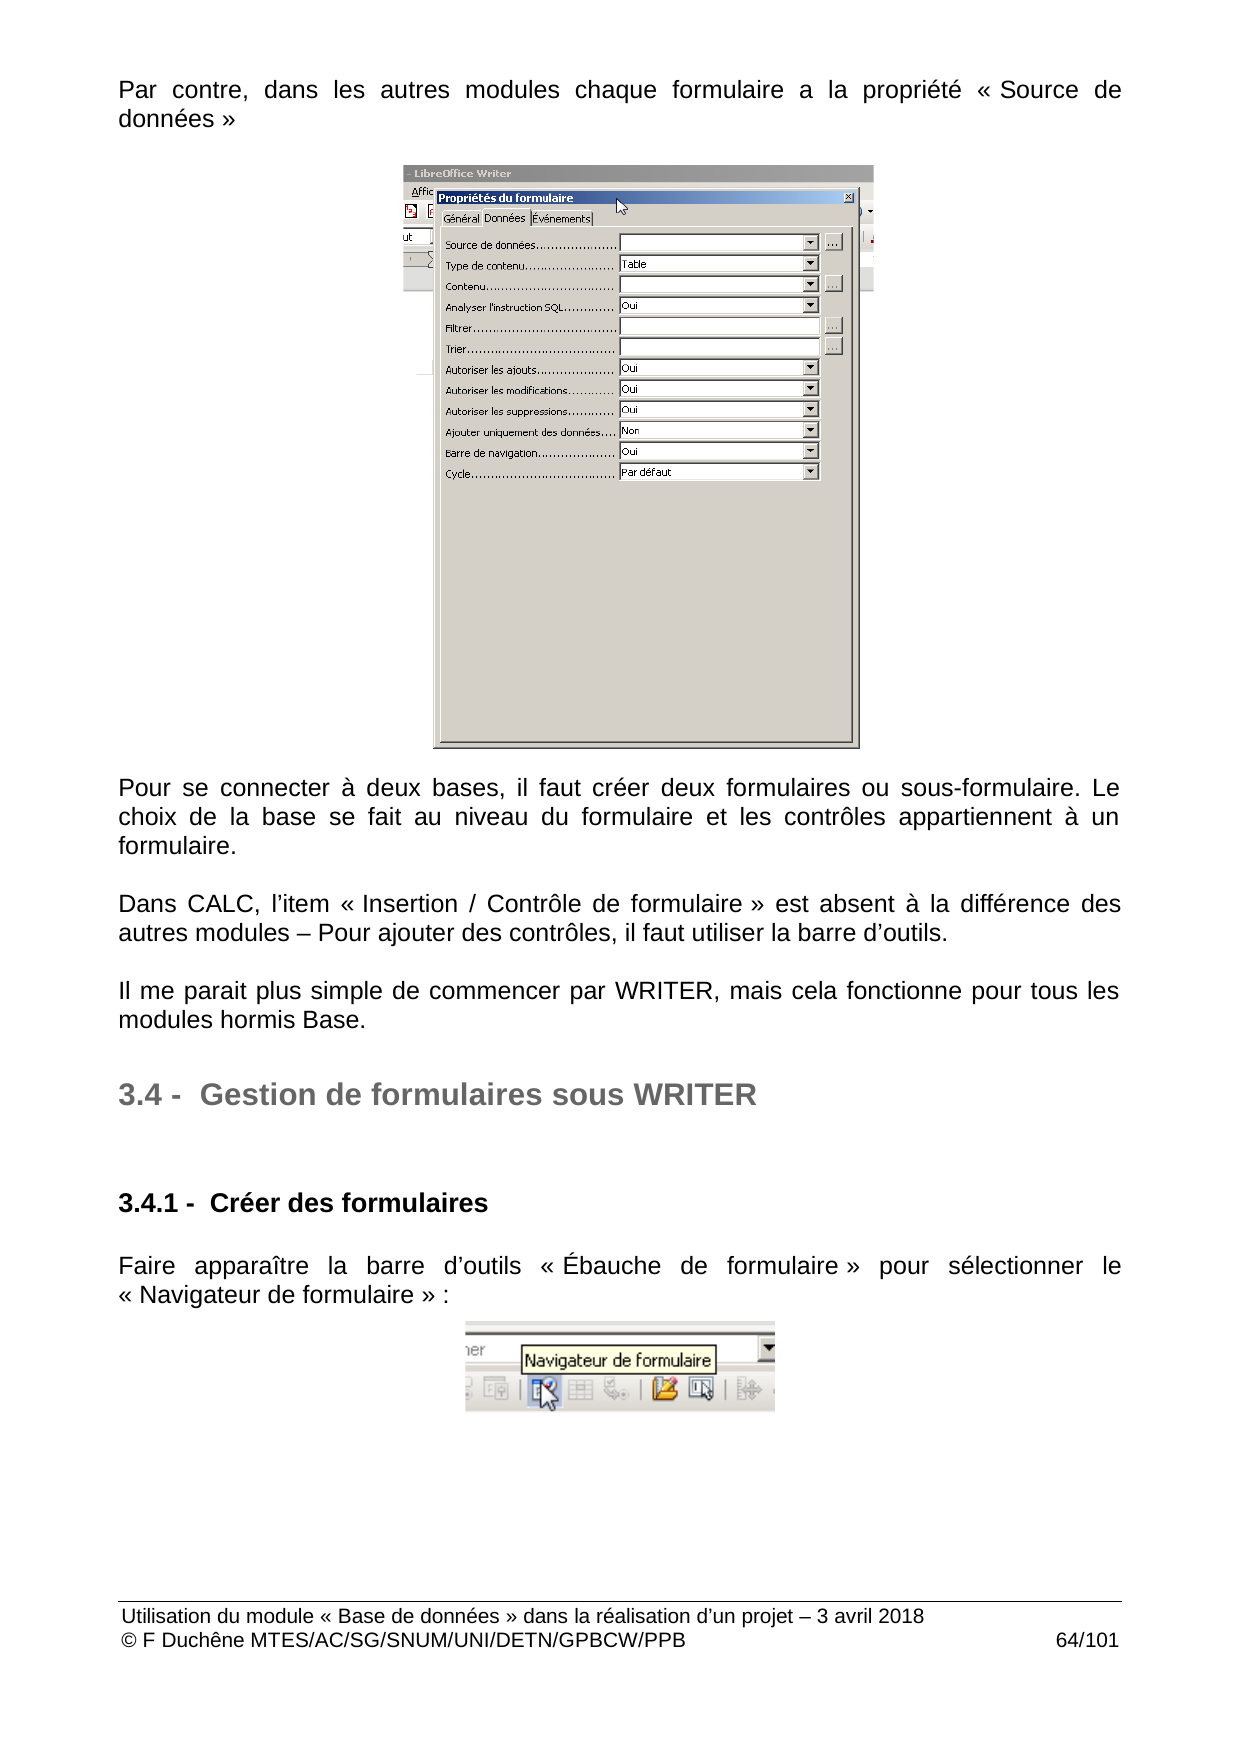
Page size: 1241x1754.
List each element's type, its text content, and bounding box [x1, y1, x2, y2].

text Pour se connecter à deux bases, il faut créer deux formulaires ou sous-formulaire. Le choix de la base se fait au niveau du formulaire et les contrôles appartiennent à un formulaire. [118, 772, 1122, 860]
subtitle Créer des formulaires [118, 1187, 1122, 1218]
text Dans CALC, l’item « Insertion / Contrôle de formulaire » est absent à la différence des autres modules – Pour ajouter des contrôles, il faut utiliser la barre d’outils. [118, 889, 1122, 947]
text Faire apparaître la barre d’outils « Ébauche de formulaire » pour sélectionner le « Navigateur de formulaire » : [118, 1251, 1122, 1309]
text Il me parait plus simple de commencer par WRITER, mais cela fonctionne pour tous les modules hormis Base. [118, 976, 1122, 1034]
subtitle Gestion de formulaires sous WRITER [118, 1076, 1122, 1112]
picture [465, 1321, 775, 1413]
picture [403, 165, 874, 755]
text Par contre, dans les autres modules chaque formulaire a la propriété « Source de données » [118, 75, 1122, 133]
